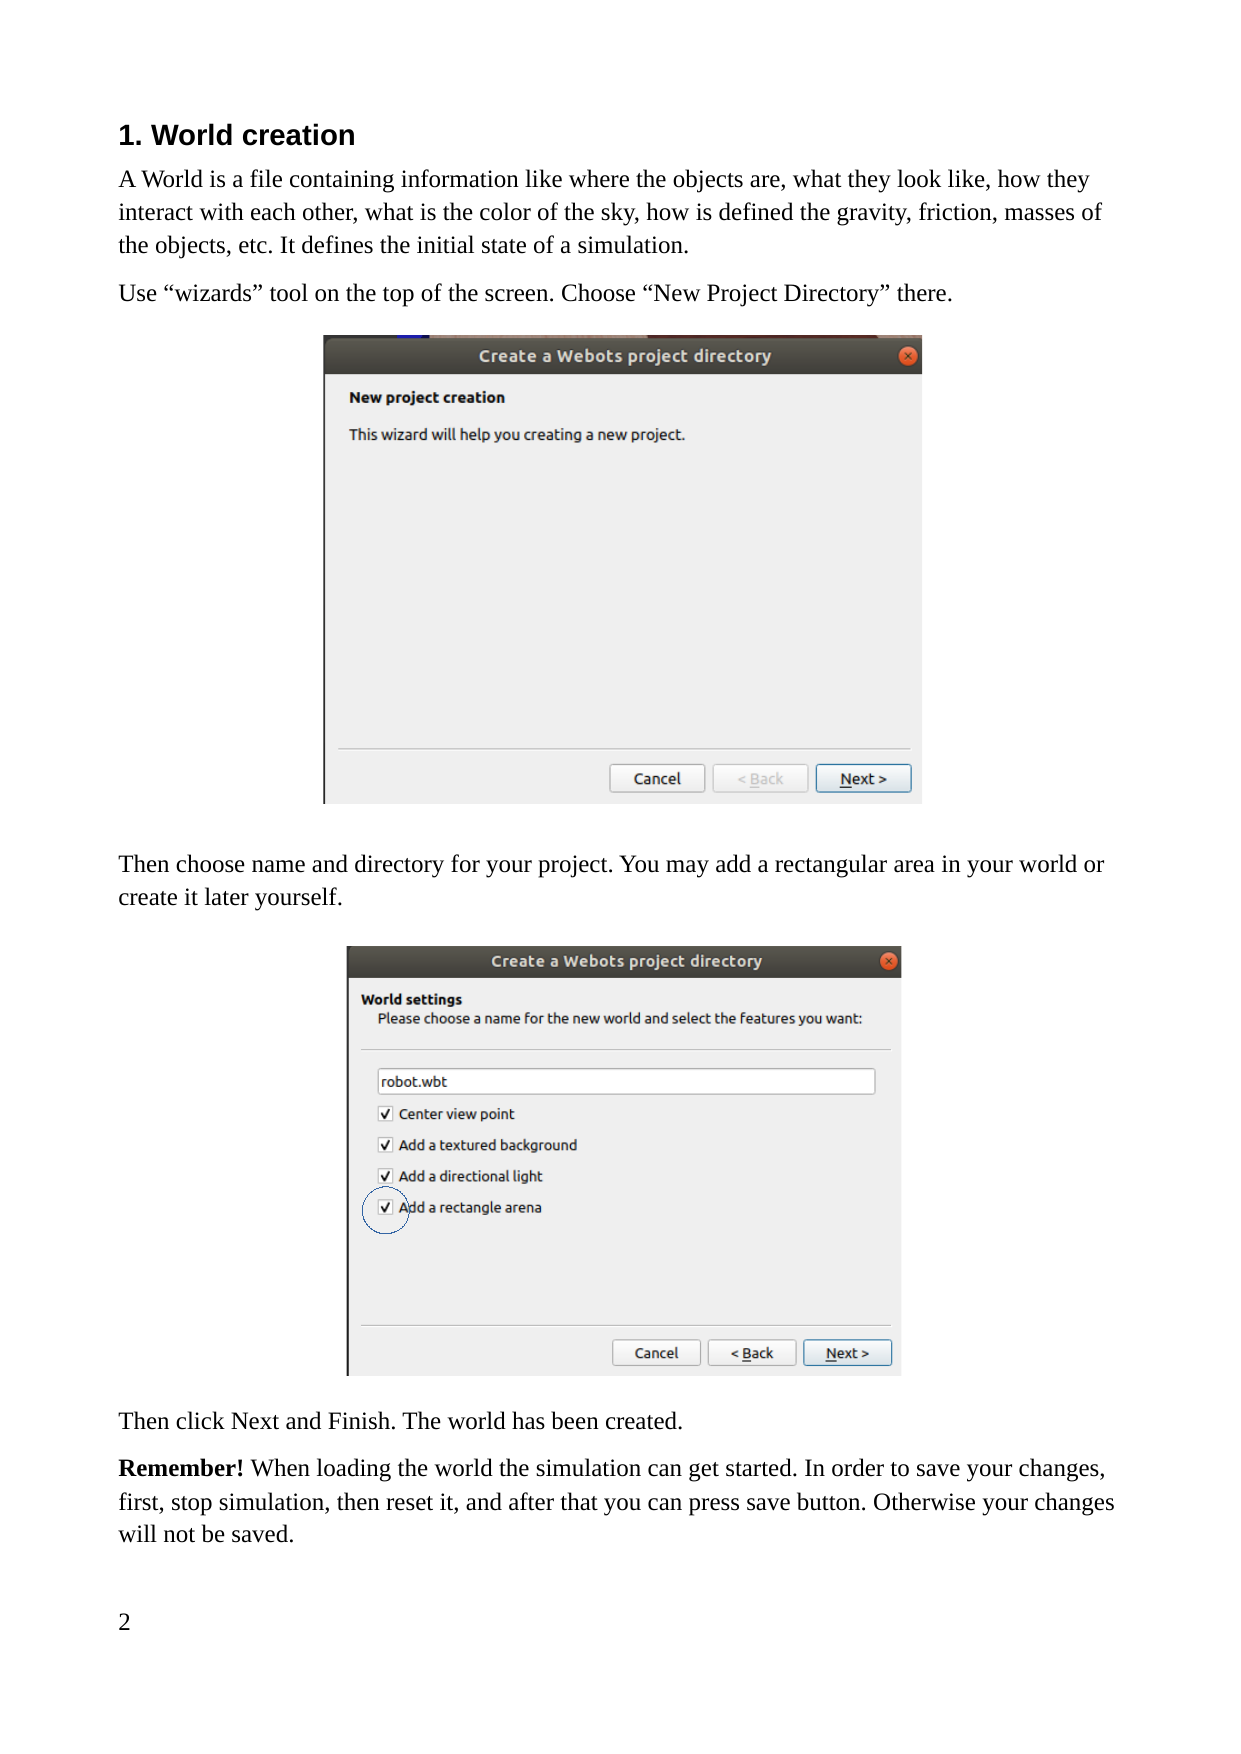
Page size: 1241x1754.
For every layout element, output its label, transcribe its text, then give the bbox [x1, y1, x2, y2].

text Then choose name and directory for your project. You may add a rectangular area in your world or create it later yourself. [118, 849, 1122, 911]
text A World is a file containing information like where the objects are, what they look like, how they interact with each other, what is the color of the sky, how is defined the gravity, friction, masses of the objects, etc. It defines the initial state of a simulation. [118, 164, 1122, 259]
picture [346, 946, 902, 1376]
subtitle 1. World creation [118, 118, 1122, 152]
picture [323, 335, 923, 804]
text Then click Next and Finish. The world has been created. [118, 1406, 1122, 1435]
text Remember! When loading the world the simulation can get started. In order to save your changes, first, stop simulation, then reset it, and after that you can press save button. Otherwise your changes will not be saved. [118, 1453, 1122, 1548]
text Use “wizards” tool on the top of the screen. Choose “New Project Directory” there. [118, 278, 1122, 307]
